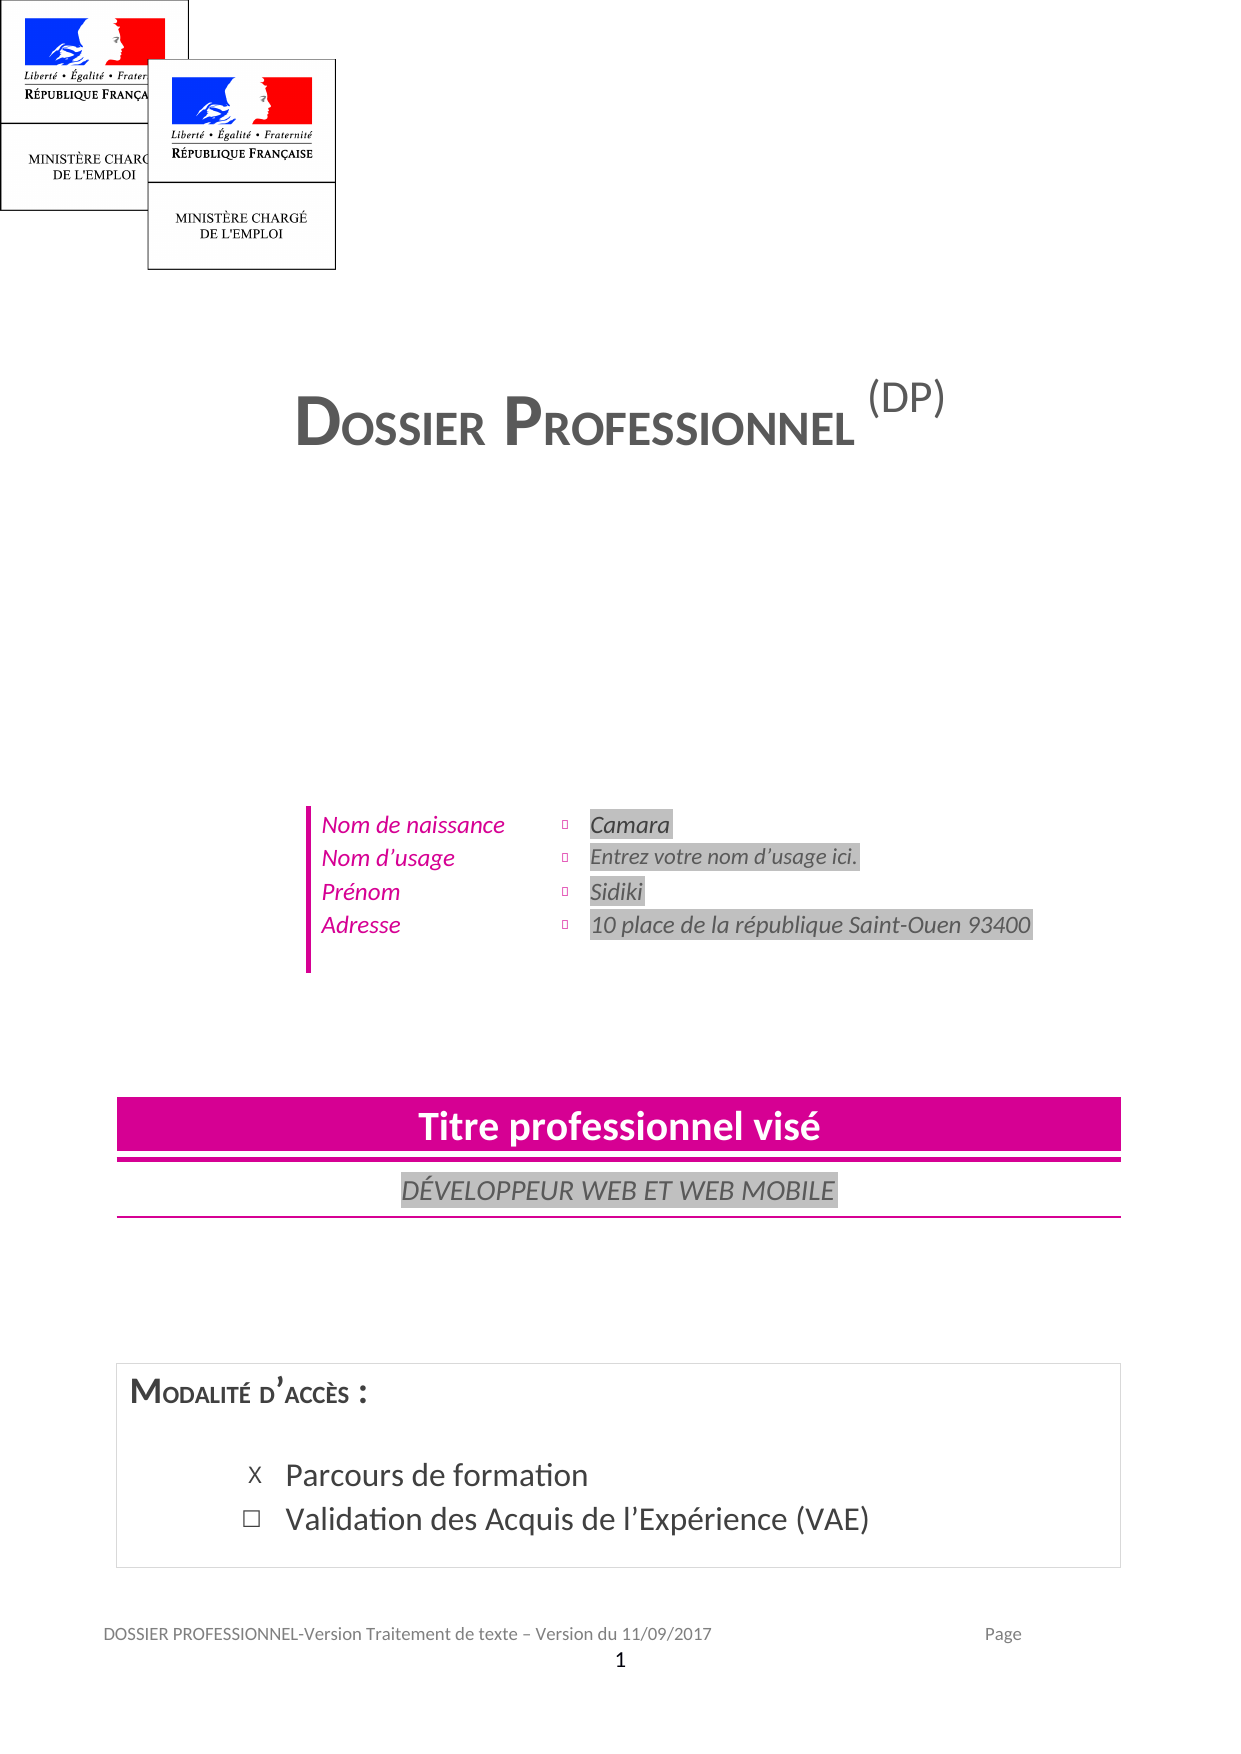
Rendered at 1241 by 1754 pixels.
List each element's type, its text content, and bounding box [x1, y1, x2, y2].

table_cell Nom d’usage [311, 840, 553, 873]
table_cell  [553, 840, 577, 873]
table_cell ☐ [117, 1495, 273, 1539]
table_cell Camara [577, 806, 1121, 839]
table_header Titre professionnel visé [117, 1097, 1121, 1151]
table_cell 10 place de la république Saint-Ouen 93400 [577, 906, 1121, 973]
table_cell Nom de naissance [311, 806, 553, 839]
table_cell [117, 1151, 1121, 1157]
table_header [309, 773, 553, 806]
table_cell Validation des Acquis de l’Expérience (VAE) [273, 1495, 1120, 1539]
table_cell  [553, 873, 577, 906]
table_cell [117, 1218, 1121, 1363]
table_cell  [553, 906, 577, 940]
table_cell DÉVELOPPEUR WEB ET WEB MOBILE [117, 1162, 1121, 1216]
table_cell  [553, 806, 577, 839]
table_header [553, 773, 577, 806]
table_cell Sidiki [577, 873, 1121, 906]
table_cell Prénom [311, 873, 553, 906]
table_cell Entrez votre nom d’usage ici. [577, 840, 1121, 873]
table_header [577, 773, 1121, 806]
table_cell [117, 1413, 1120, 1452]
table_cell X [117, 1452, 273, 1495]
table_cell [553, 940, 577, 973]
table_cell [117, 1539, 1120, 1567]
table_cell Adresse [311, 906, 553, 940]
picture [0, 0, 336, 270]
table_cell Modalité d’accès : [117, 1364, 1120, 1413]
table_cell Parcours de formation [273, 1452, 1120, 1495]
table_cell [311, 940, 553, 973]
